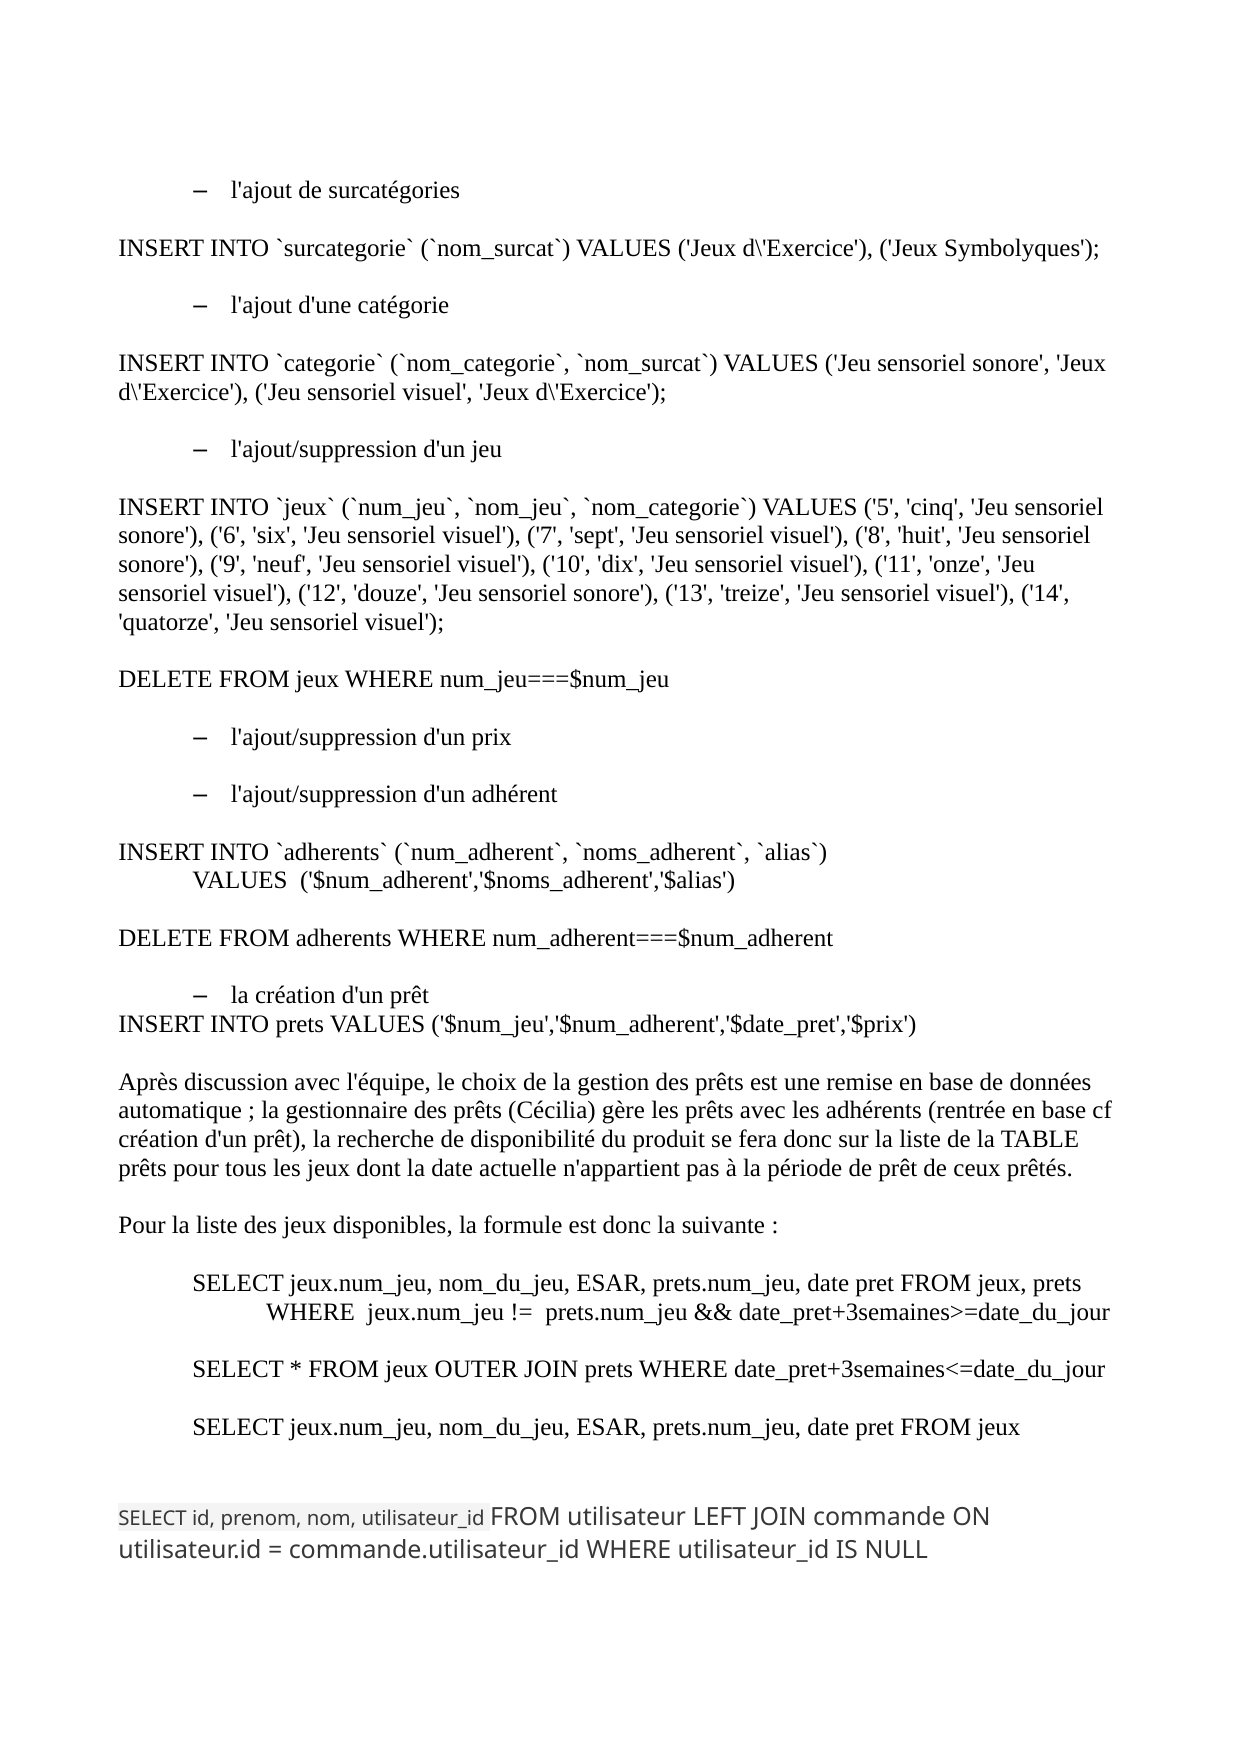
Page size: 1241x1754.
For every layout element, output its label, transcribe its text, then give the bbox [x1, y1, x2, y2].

text INSERT INTO prets VALUES ('$num_jeu','$num_adherent','$date_pret','$prix') [118, 1009, 1122, 1038]
text INSERT INTO `categorie` (`nom_categorie`, `nom_surcat`) VALUES ('Jeu sensoriel sonore', 'Jeux d\'Exercice'), ('Jeu sensoriel visuel', 'Jeux d\'Exercice'); [118, 348, 1122, 406]
text SELECT jeux.num_jeu, nom_du_jeu, ESAR, prets.num_jeu, date pret FROM jeux [118, 1412, 1122, 1441]
text SELECT * FROM jeux OUTER JOIN prets WHERE date_pret+3semaines<=date_du_jour [118, 1354, 1122, 1383]
text Pour la liste des jeux disponibles, la formule est donc la suivante : [118, 1211, 1122, 1239]
list l'ajout/suppression d'un prix [193, 722, 1122, 751]
text WHERE jeux.num_jeu != prets.num_jeu && date_pret+3semaines>=date_du_jour [118, 1297, 1122, 1326]
text INSERT INTO `surcategorie` (`nom_surcat`) VALUES ('Jeux d\'Exercice'), ('Jeux Symbolyques'); [118, 233, 1122, 262]
text VALUES ('$num_adherent','$noms_adherent','$alias') [118, 866, 1122, 894]
text SELECT jeux.num_jeu, nom_du_jeu, ESAR, prets.num_jeu, date pret FROM jeux, prets [118, 1268, 1122, 1297]
text SELECT id, prenom, nom, utilisateur_id FROM utilisateur LEFT JOIN commande ON utilisateur.id = commande.utilisateur_id WHERE utilisateur_id IS NULL [118, 1498, 1122, 1566]
text Après discussion avec l'équipe, le choix de la gestion des prêts est une remise en base de données automatique ; la gestionnaire des prêts (Cécilia) gère les prêts avec les adhérents (rentrée en base cf création d'un prêt), la recherche de disponibilité du produit se fera donc sur la liste de la TABLE prêts pour tous les jeux dont la date actuelle n'appartient pas à la période de prêt de ceux prêtés. [118, 1067, 1122, 1182]
list la création d'un prêt [193, 981, 1122, 1009]
list l'ajout de surcatégories [193, 176, 1122, 233]
list l'ajout/suppression d'un adhérent [193, 779, 1122, 808]
text INSERT INTO `jeux` (`num_jeu`, `nom_jeu`, `nom_categorie`) VALUES ('5', 'cinq', 'Jeu sensoriel sonore'), ('6', 'six', 'Jeu sensoriel visuel'), ('7', 'sept', 'Jeu sensoriel visuel'), ('8', 'huit', 'Jeu sensoriel sonore'), ('9', 'neuf', 'Jeu sensoriel visuel'), ('10', 'dix', 'Jeu sensoriel visuel'), ('11', 'onze', 'Jeu sensoriel visuel'), ('12', 'douze', 'Jeu sensoriel sonore'), ('13', 'treize', 'Jeu sensoriel visuel'), ('14', 'quatorze', 'Jeu sensoriel visuel'); [118, 492, 1122, 636]
text DELETE FROM jeux WHERE num_jeu===$num_jeu [118, 664, 1122, 693]
text INSERT INTO `adherents` (`num_adherent`, `noms_adherent`, `alias`) [118, 837, 1122, 866]
text DELETE FROM adherents WHERE num_adherent===$num_adherent [118, 923, 1122, 952]
list l'ajout/suppression d'un jeu [193, 434, 1122, 463]
list l'ajout d'une catégorie [193, 291, 1122, 319]
